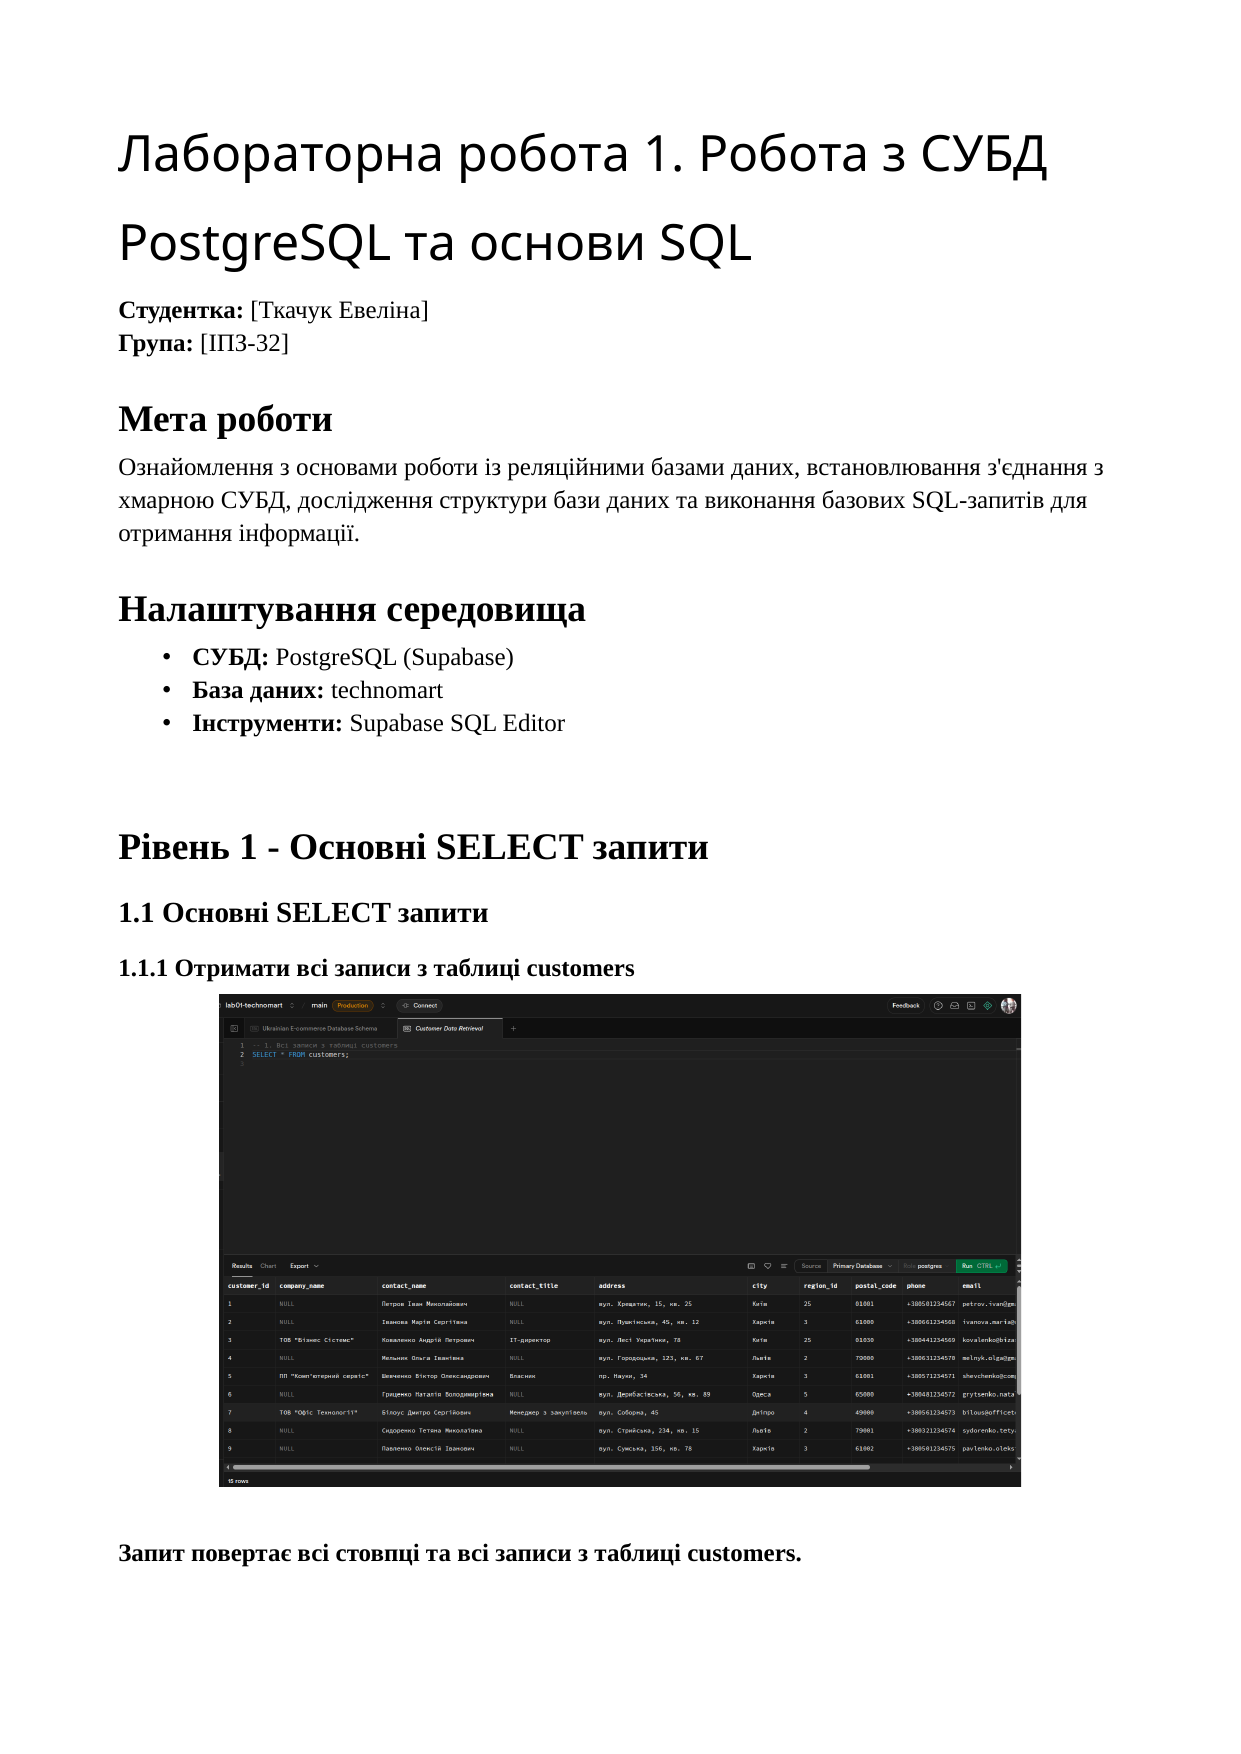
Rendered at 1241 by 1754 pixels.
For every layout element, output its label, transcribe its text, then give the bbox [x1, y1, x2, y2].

subtitle 1.1 Основні SELECT запити [118, 895, 1122, 928]
list База даних: technomart [162, 675, 1122, 704]
subtitle Налаштування середовища [118, 587, 1122, 630]
list Інструменти: Supabase SQL Editor [162, 708, 1122, 737]
subtitle Рівень 1 - Основні SELECT запити [118, 824, 1122, 868]
text Запит повертає всі стовпці та всі записи з таблиці customers. [118, 1538, 1122, 1567]
subtitle 1.1.1 Отримати всі записи з таблиці customers [118, 953, 1122, 982]
picture [219, 994, 1022, 1487]
subtitle Мета роботи [118, 397, 1122, 440]
subtitle Лабораторна робота 1. Робота з СУБД PostgreSQL та основи SQL [118, 118, 1122, 275]
text Студентка: [Ткачук Евеліна] Група: [ІПЗ-32] [118, 295, 1122, 357]
list СУБД: PostgreSQL (Supabase) [162, 642, 1122, 671]
text Ознайомлення з основами роботи із реляційними базами даних, встановлювання з'єднання з хмарною СУБД, дослідження структури бази даних та виконання базових SQL-запитів для отримання інформації. [118, 452, 1122, 547]
